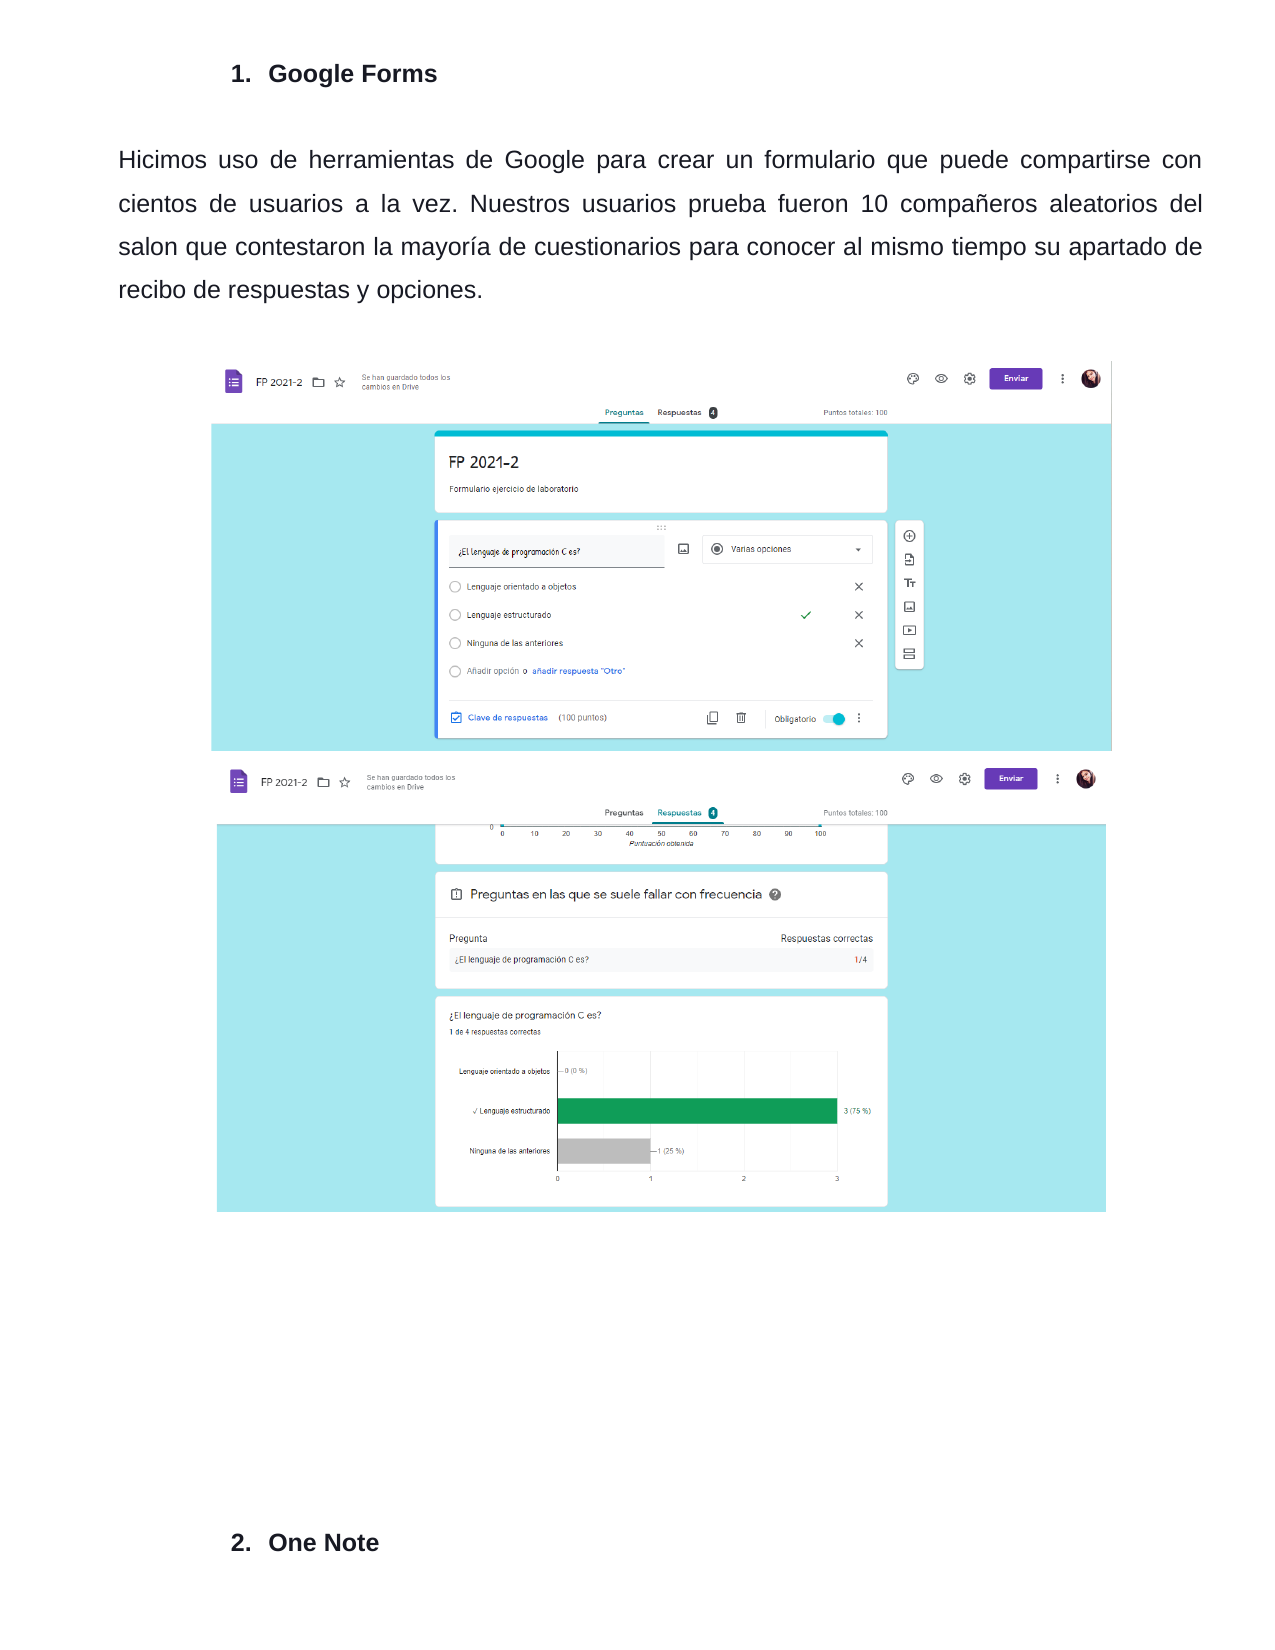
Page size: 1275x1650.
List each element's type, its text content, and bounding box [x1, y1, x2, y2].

text Hicimos uso de herramientas de Google para crear un formulario que puede compartirse con cientos de usuarios a la vez. Nuestros usuarios prueba fueron 10 compañeros aleatorios del salon que contestaron la mayoría de cuestionarios para conocer al mismo tiempo su apartado de recibo de respuestas y opciones. [118, 145, 1205, 303]
list Google Forms [231, 59, 1205, 88]
list One Note [231, 1528, 1205, 1557]
